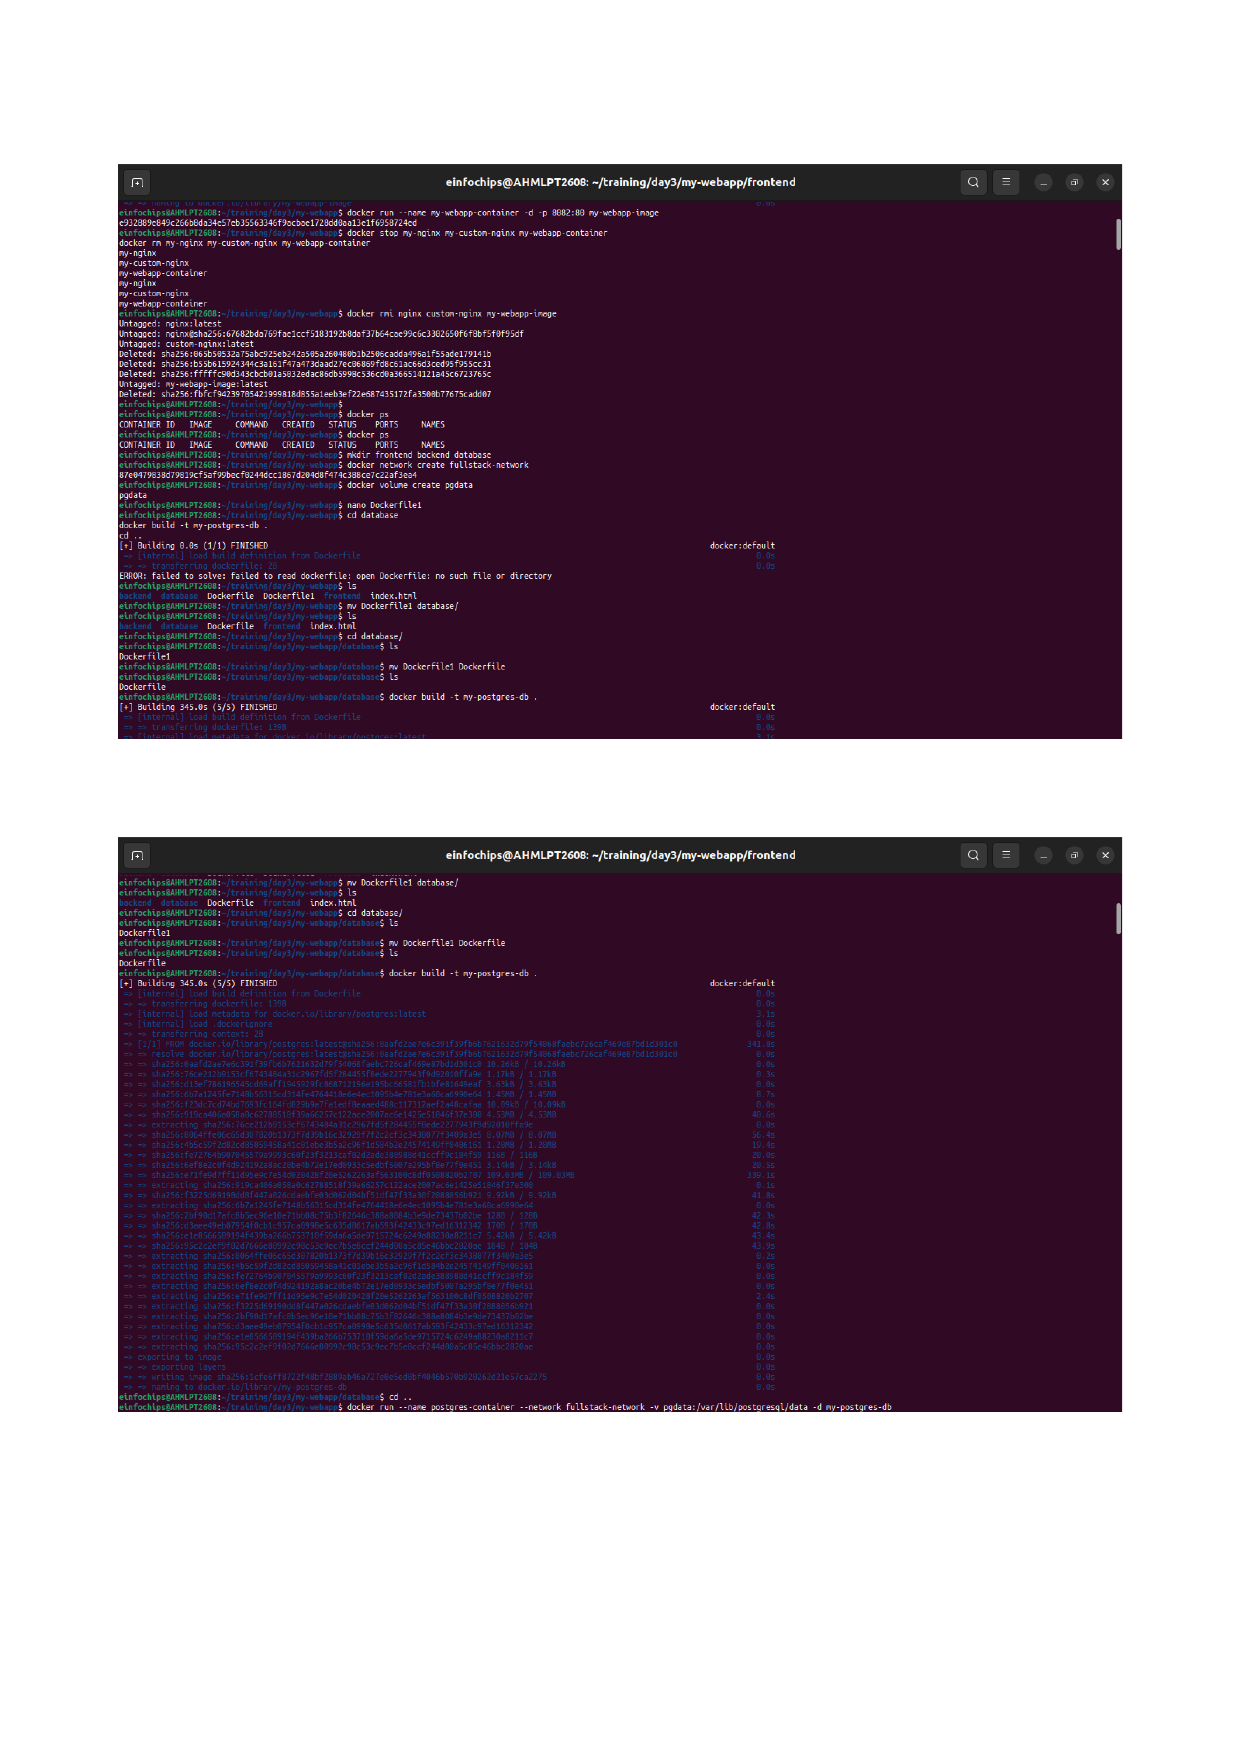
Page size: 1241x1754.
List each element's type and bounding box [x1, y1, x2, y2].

picture [118, 164, 1123, 739]
picture [118, 837, 1123, 1412]
